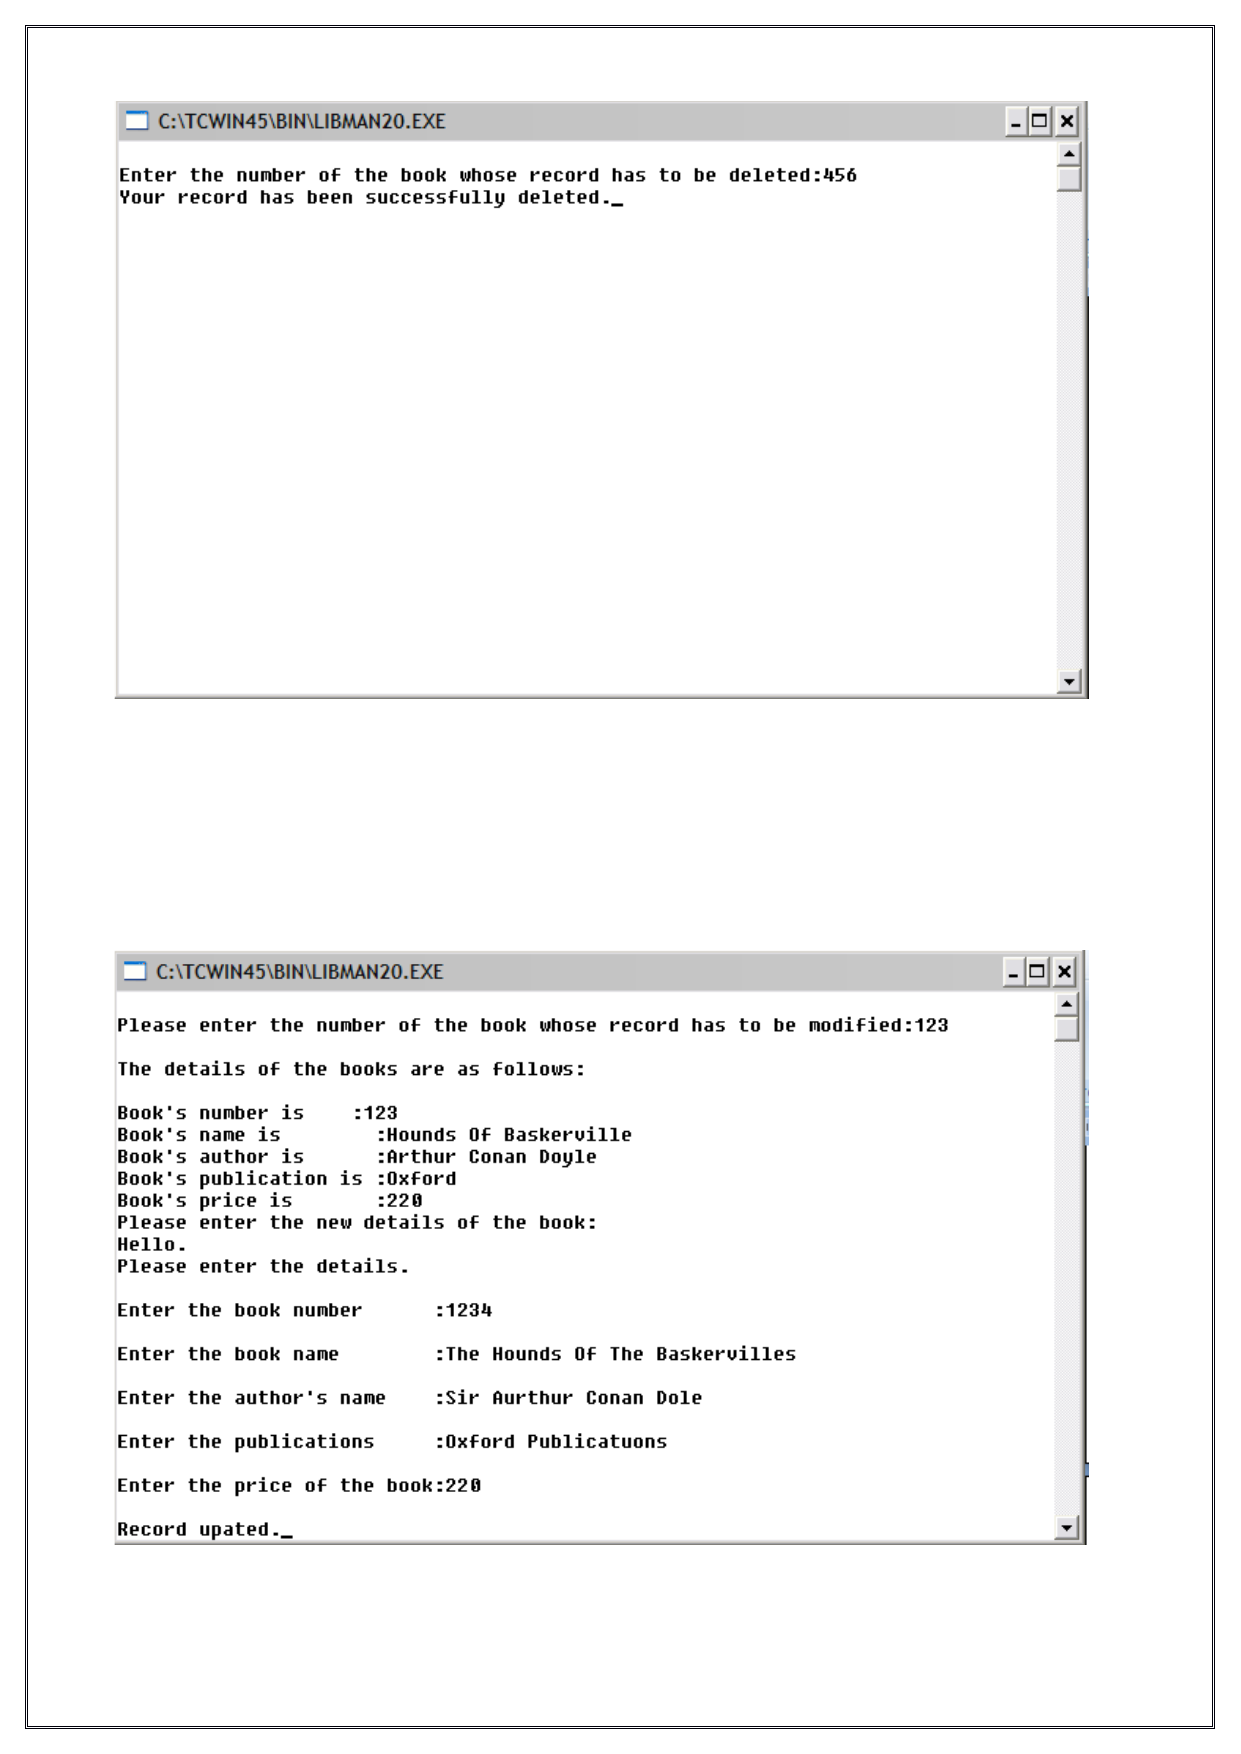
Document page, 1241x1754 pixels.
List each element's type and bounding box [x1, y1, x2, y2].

picture [114, 950, 344, 1545]
picture [114, 101, 330, 699]
